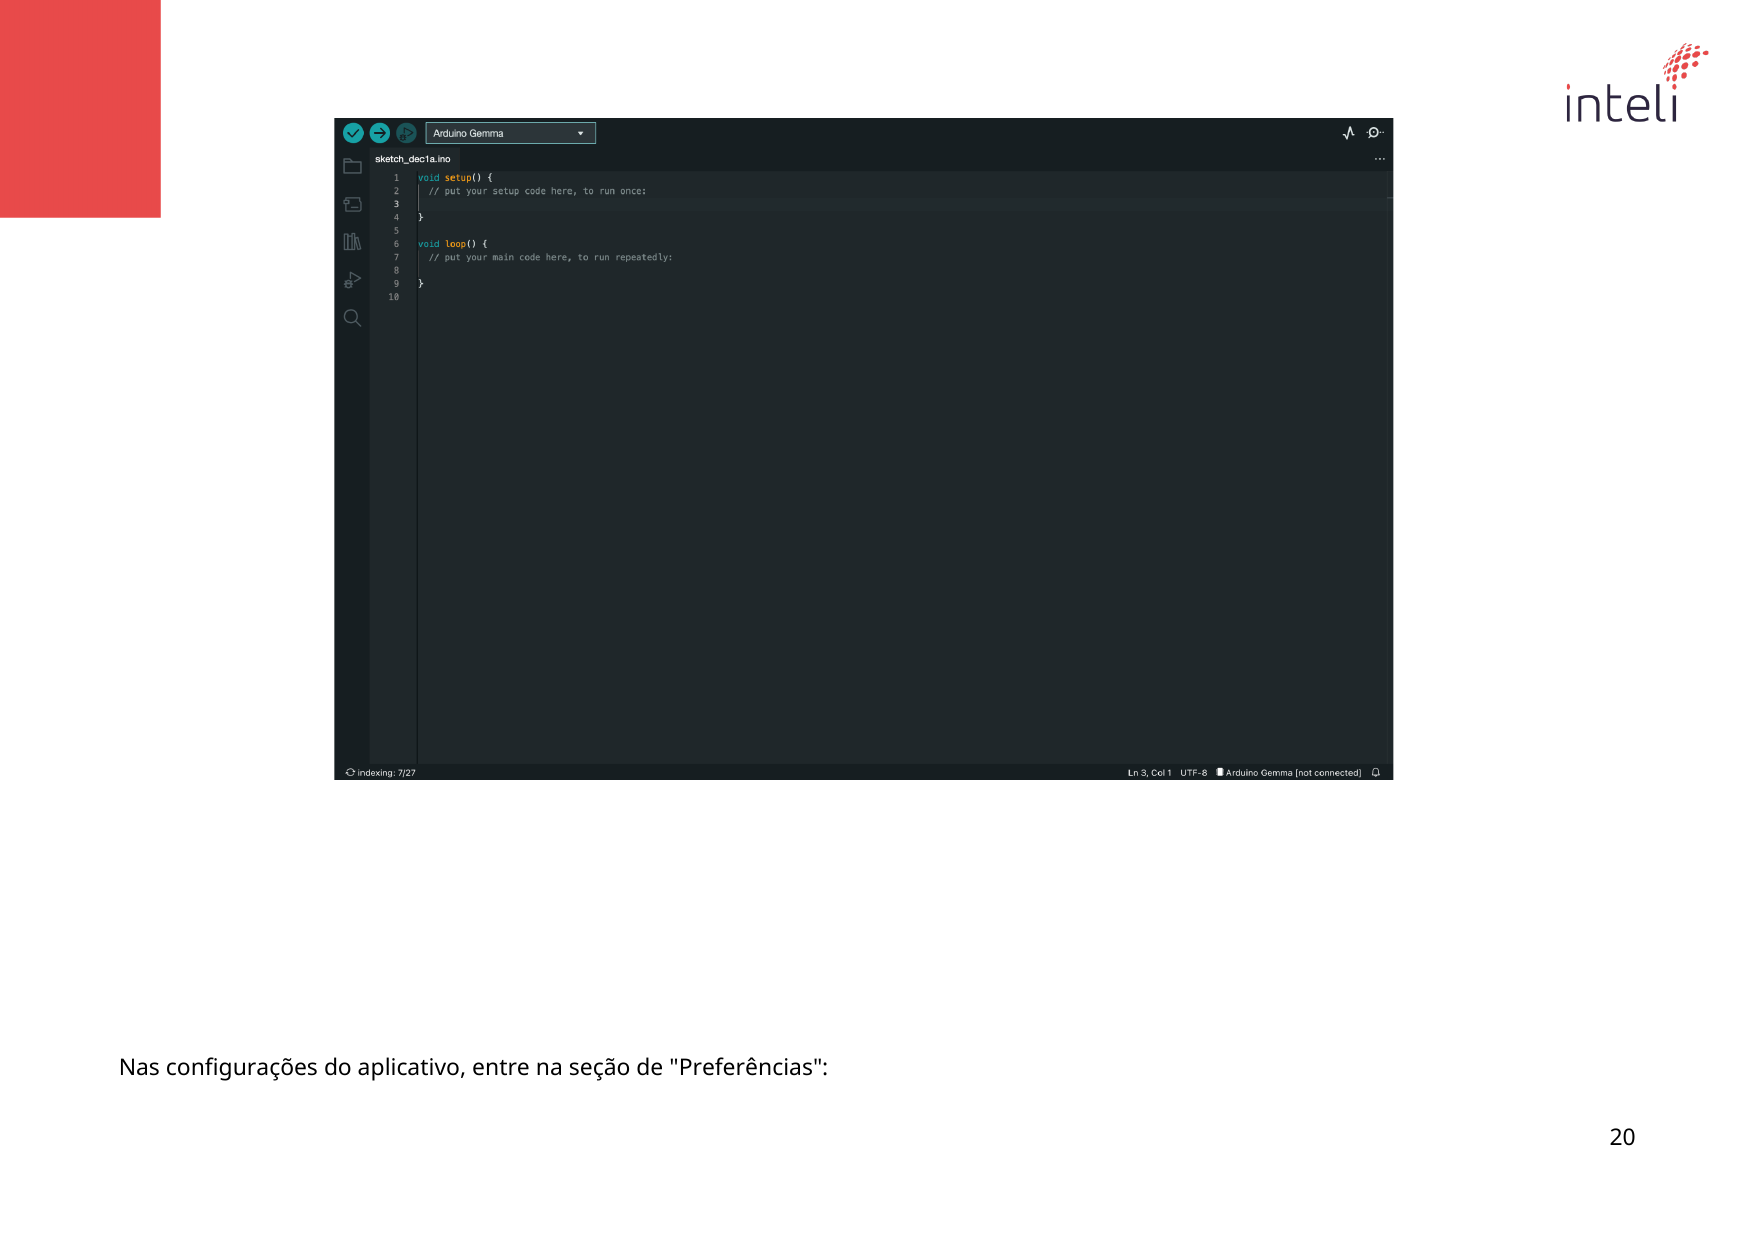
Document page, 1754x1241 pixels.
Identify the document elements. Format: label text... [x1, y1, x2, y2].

picture [1566, 43, 1709, 122]
picture [0, 0, 161, 218]
text Nas configurações do aplicativo, entre na seção de "Preferências": [118, 1051, 1636, 1082]
picture [334, 118, 1394, 780]
